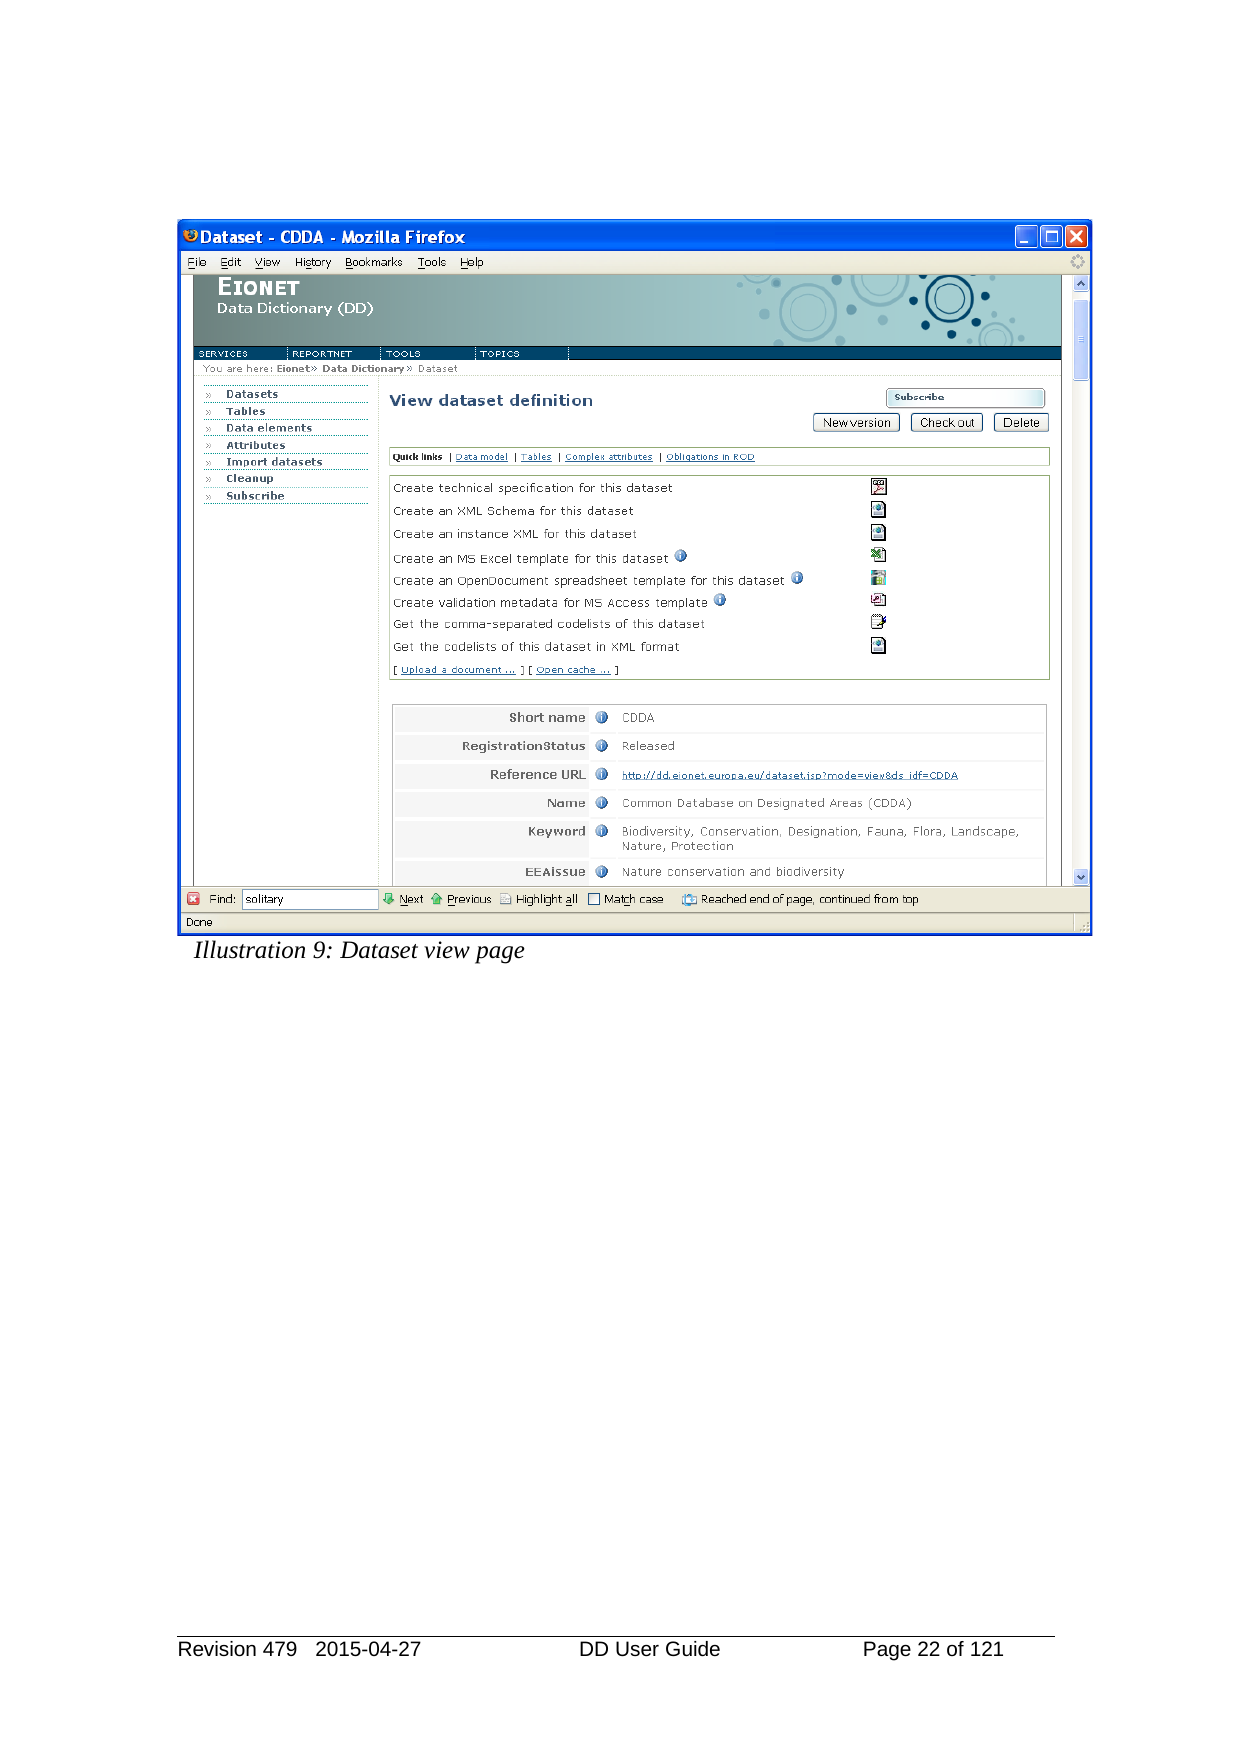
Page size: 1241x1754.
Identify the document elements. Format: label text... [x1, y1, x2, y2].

picture [177, 219, 1093, 936]
text Illustration 9: Dataset view page [194, 936, 1076, 964]
